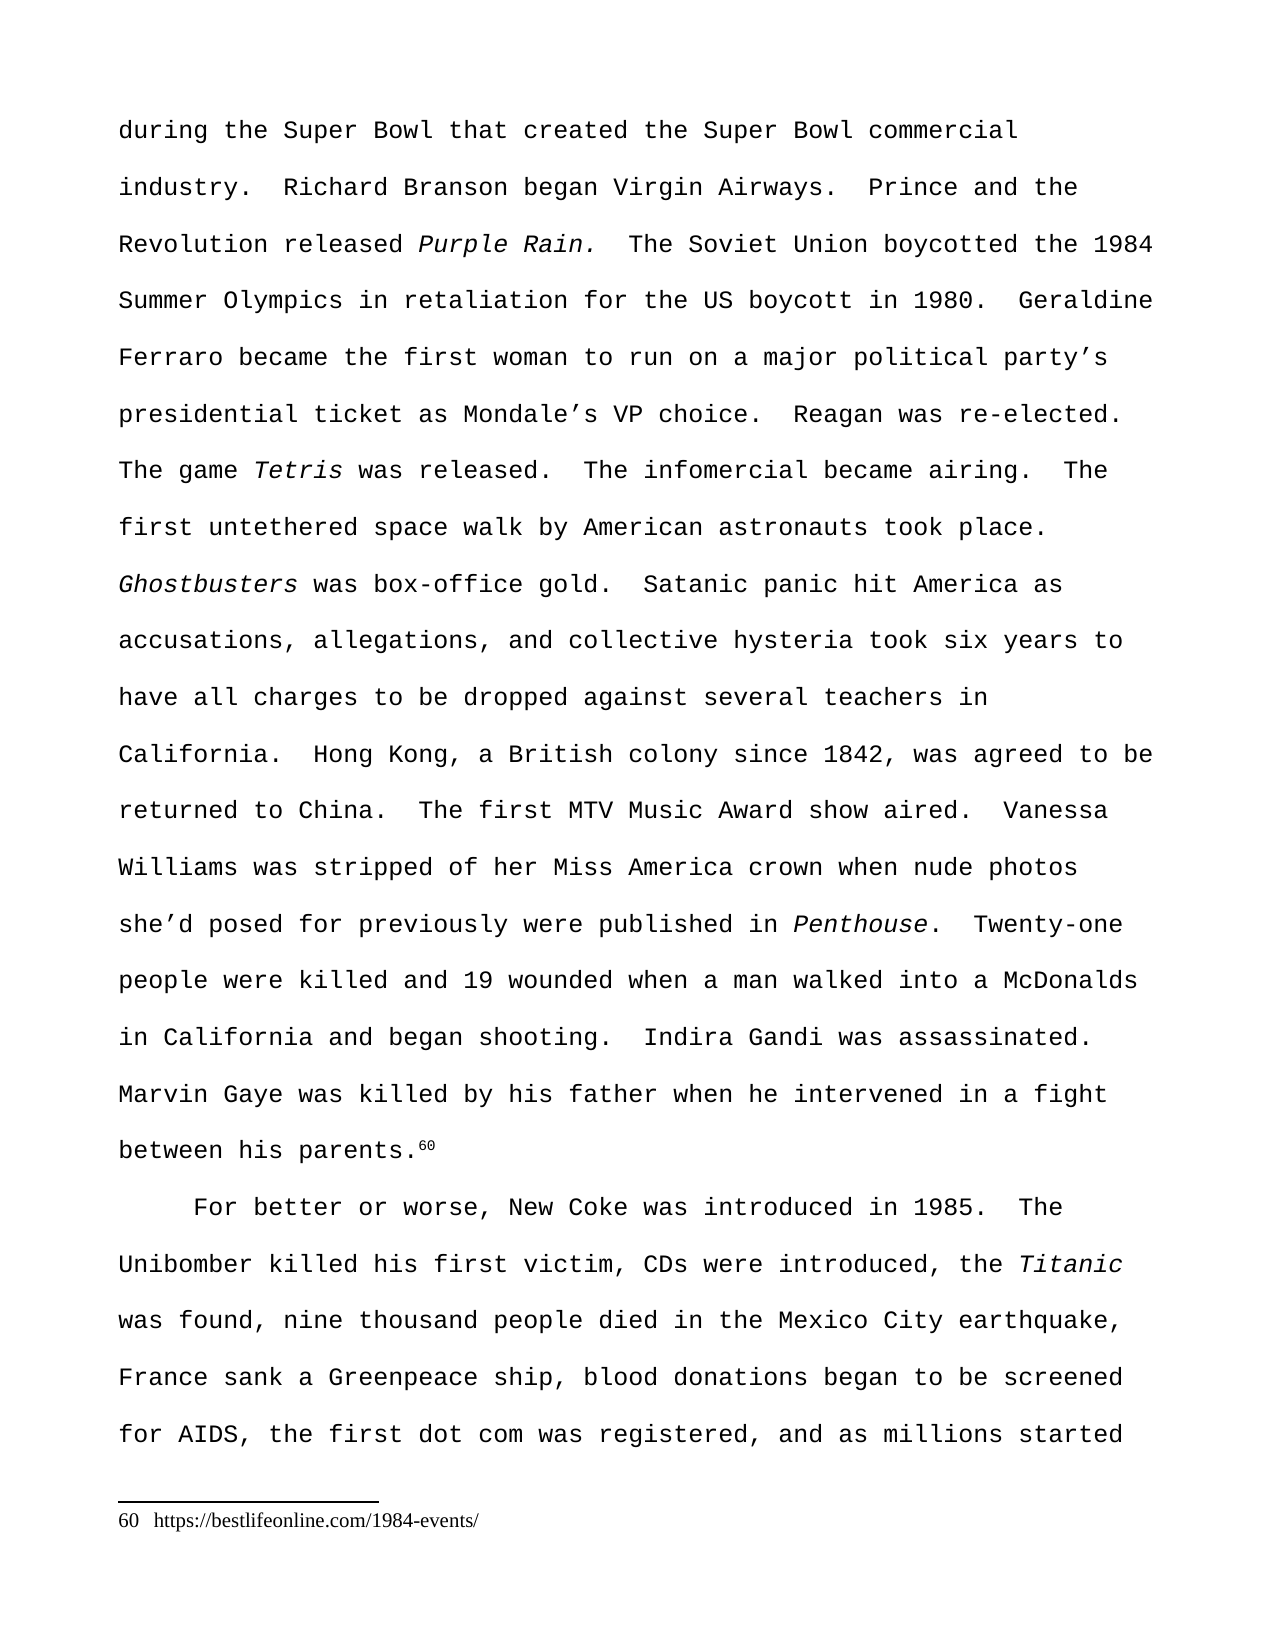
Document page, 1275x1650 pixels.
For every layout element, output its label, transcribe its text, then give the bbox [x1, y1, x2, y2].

text during the Super Bowl that created the Super Bowl commercial industry. Richard Branson began Virgin Airways. Prince and the Revolution released Purple Rain. The Soviet Union boycotted the 1984 Summer Olympics in retaliation for the US boycott in 1980. Geraldine Ferraro became the first woman to run on a major political party’s presidential ticket as Mondale’s VP choice. Reagan was re-elected. The game Tetris was released. The infomercial became airing. The first untethered space walk by American astronauts took place. Ghostbusters was box-office gold. Satanic panic hit America as accusations, allegations, and collective hysteria took six years to have all charges to be dropped against several teachers in California. Hong Kong, a British colony since 1842, was agreed to be returned to China. The first MTV Music Award show aired. Vanessa Williams was stripped of her Miss America crown when nude photos she’d posed for previously were published in Penthouse. Twenty-one people were killed and 19 wounded when a man walked into a McDonalds in California and began shooting. Indira Gandi was assassinated. Marvin Gaye was killed by his father when he intervened in a fight between his parents. [118, 118, 1157, 1166]
text For better or worse, New Coke was introduced in 1985. The Unibomber killed his first victim, CDs were introduced, the Titanic was found, nine thousand people died in the Mexico City earthquake, France sank a Greenpeace ship, blood donations began to be screened for AIDS, the first dot com was registered, and as millions started [118, 1195, 1157, 1450]
text https://bestlifeonline.com/1984-events/ [118, 1508, 1157, 1532]
